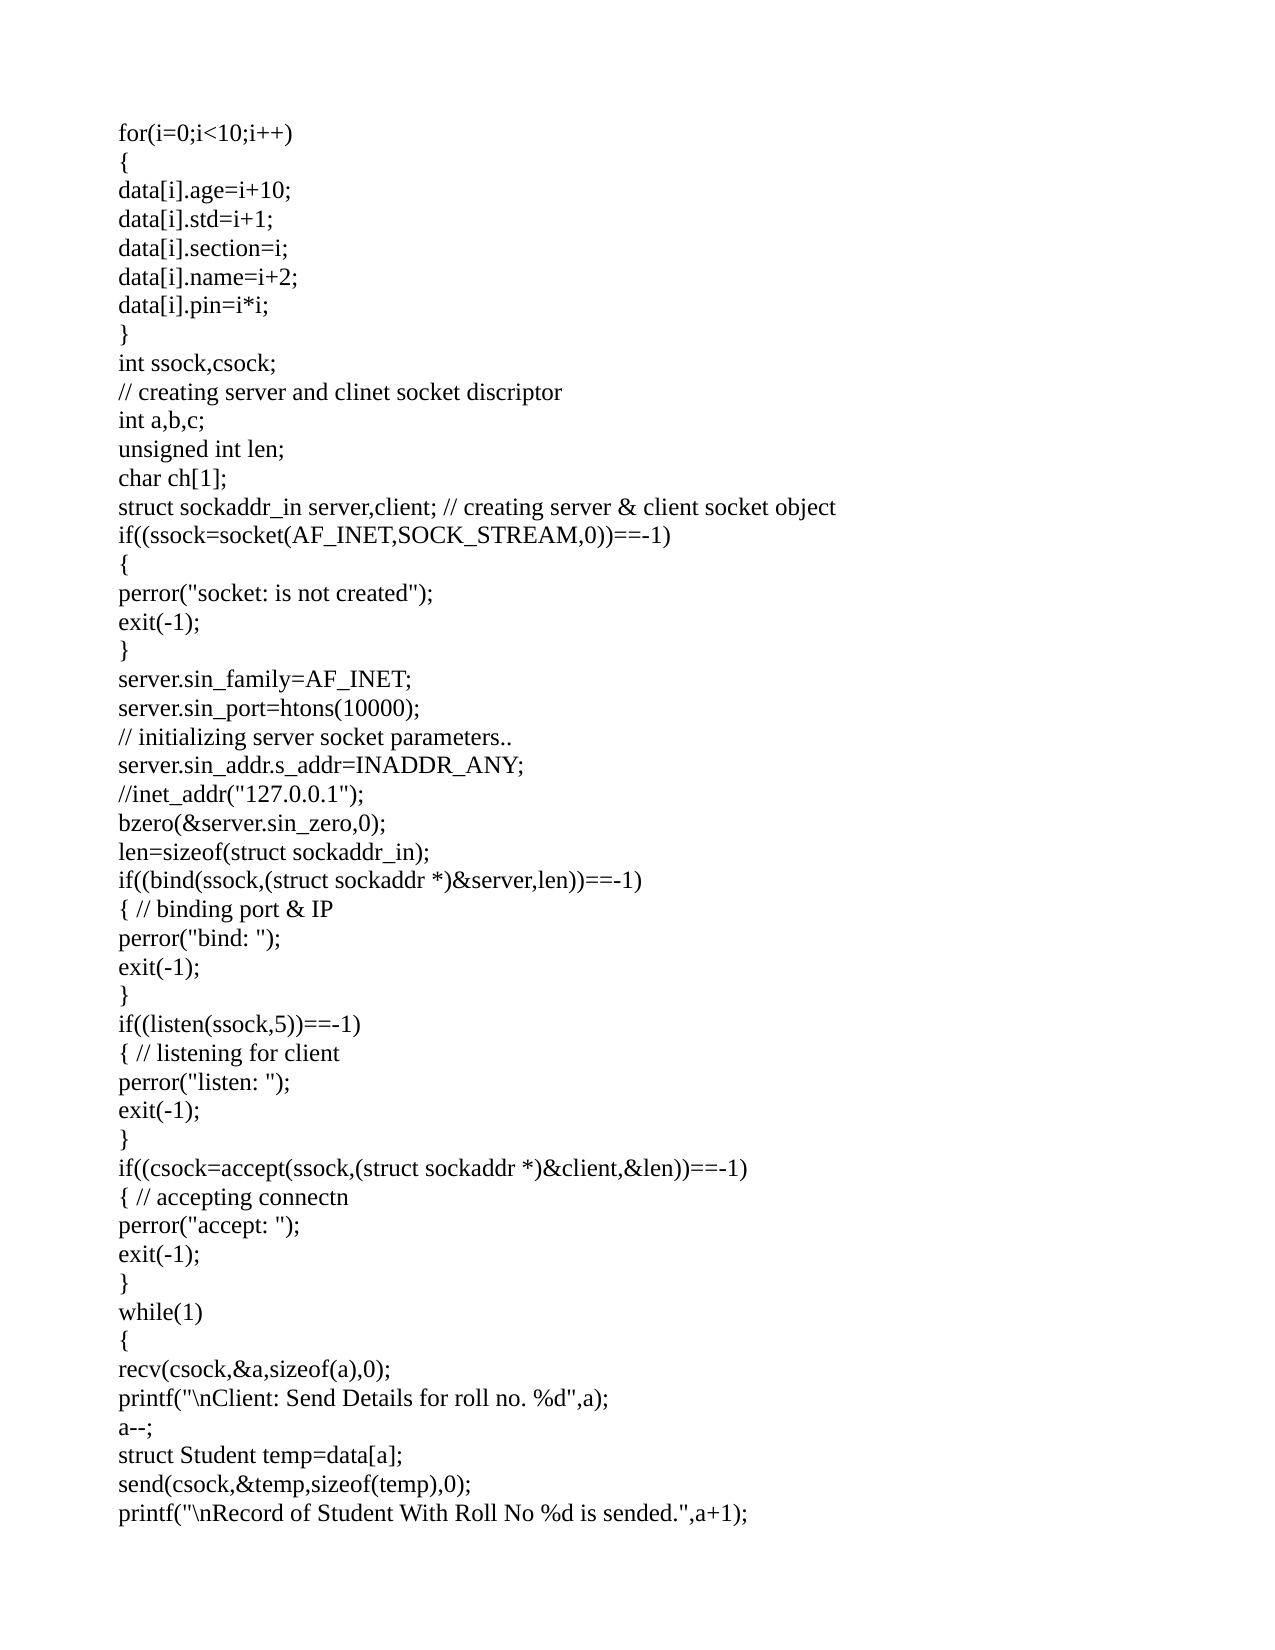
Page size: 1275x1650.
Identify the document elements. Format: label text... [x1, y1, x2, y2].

text struct Student temp=data[a]; [118, 1441, 1157, 1469]
text data[i].name=i+2; [118, 262, 1157, 291]
text exit(-1); [118, 607, 1157, 636]
text { // accepting connectn [118, 1182, 1157, 1211]
text recv(csock,&a,sizeof(a),0); [118, 1354, 1157, 1383]
text } [118, 1268, 1157, 1297]
text server.sin_addr.s_addr=INADDR_ANY; [118, 751, 1157, 779]
text send(csock,&temp,sizeof(temp),0); [118, 1469, 1157, 1498]
text perror("bind: "); [118, 923, 1157, 952]
text char ch[1]; [118, 463, 1157, 492]
text if((ssock=socket(AF_INET,SOCK_STREAM,0))==-1) [118, 521, 1157, 549]
text //inet_addr("127.0.0.1"); [118, 779, 1157, 808]
text exit(-1); [118, 952, 1157, 981]
text // creating server and clinet socket discriptor [118, 377, 1157, 406]
text perror("listen: "); [118, 1067, 1157, 1096]
text { [118, 1326, 1157, 1354]
text { [118, 147, 1157, 176]
text { // binding port & IP [118, 894, 1157, 923]
text } [118, 1124, 1157, 1153]
text if((csock=accept(ssock,(struct sockaddr *)&client,&len))==-1) [118, 1153, 1157, 1182]
text data[i].age=i+10; [118, 176, 1157, 204]
text for(i=0;i<10;i++) [118, 118, 1157, 147]
text // initializing server socket parameters.. [118, 722, 1157, 751]
text unsigned int len; [118, 434, 1157, 463]
text } [118, 981, 1157, 1009]
text if((listen(ssock,5))==-1) [118, 1009, 1157, 1038]
text exit(-1); [118, 1239, 1157, 1268]
text int a,b,c; [118, 406, 1157, 434]
text server.sin_port=htons(10000); [118, 693, 1157, 722]
text { // listening for client [118, 1038, 1157, 1067]
text len=sizeof(struct sockaddr_in); [118, 837, 1157, 866]
text data[i].std=i+1; [118, 204, 1157, 233]
text int ssock,csock; [118, 348, 1157, 377]
text a--; [118, 1412, 1157, 1441]
text if((bind(ssock,(struct sockaddr *)&server,len))==-1) [118, 866, 1157, 894]
text perror("socket: is not created"); [118, 578, 1157, 607]
text while(1) [118, 1297, 1157, 1326]
text printf("\nRecord of Student With Roll No %d is sended.",a+1); [118, 1498, 1157, 1527]
text printf("\nClient: Send Details for roll no. %d",a); [118, 1383, 1157, 1412]
text perror("accept: "); [118, 1211, 1157, 1239]
text bzero(&server.sin_zero,0); [118, 808, 1157, 837]
text } [118, 319, 1157, 348]
text data[i].section=i; [118, 233, 1157, 262]
text exit(-1); [118, 1096, 1157, 1124]
text { [118, 549, 1157, 578]
text server.sin_family=AF_INET; [118, 664, 1157, 693]
text struct sockaddr_in server,client; // creating server & client socket object [118, 492, 1157, 521]
text } [118, 636, 1157, 664]
text data[i].pin=i*i; [118, 291, 1157, 319]
